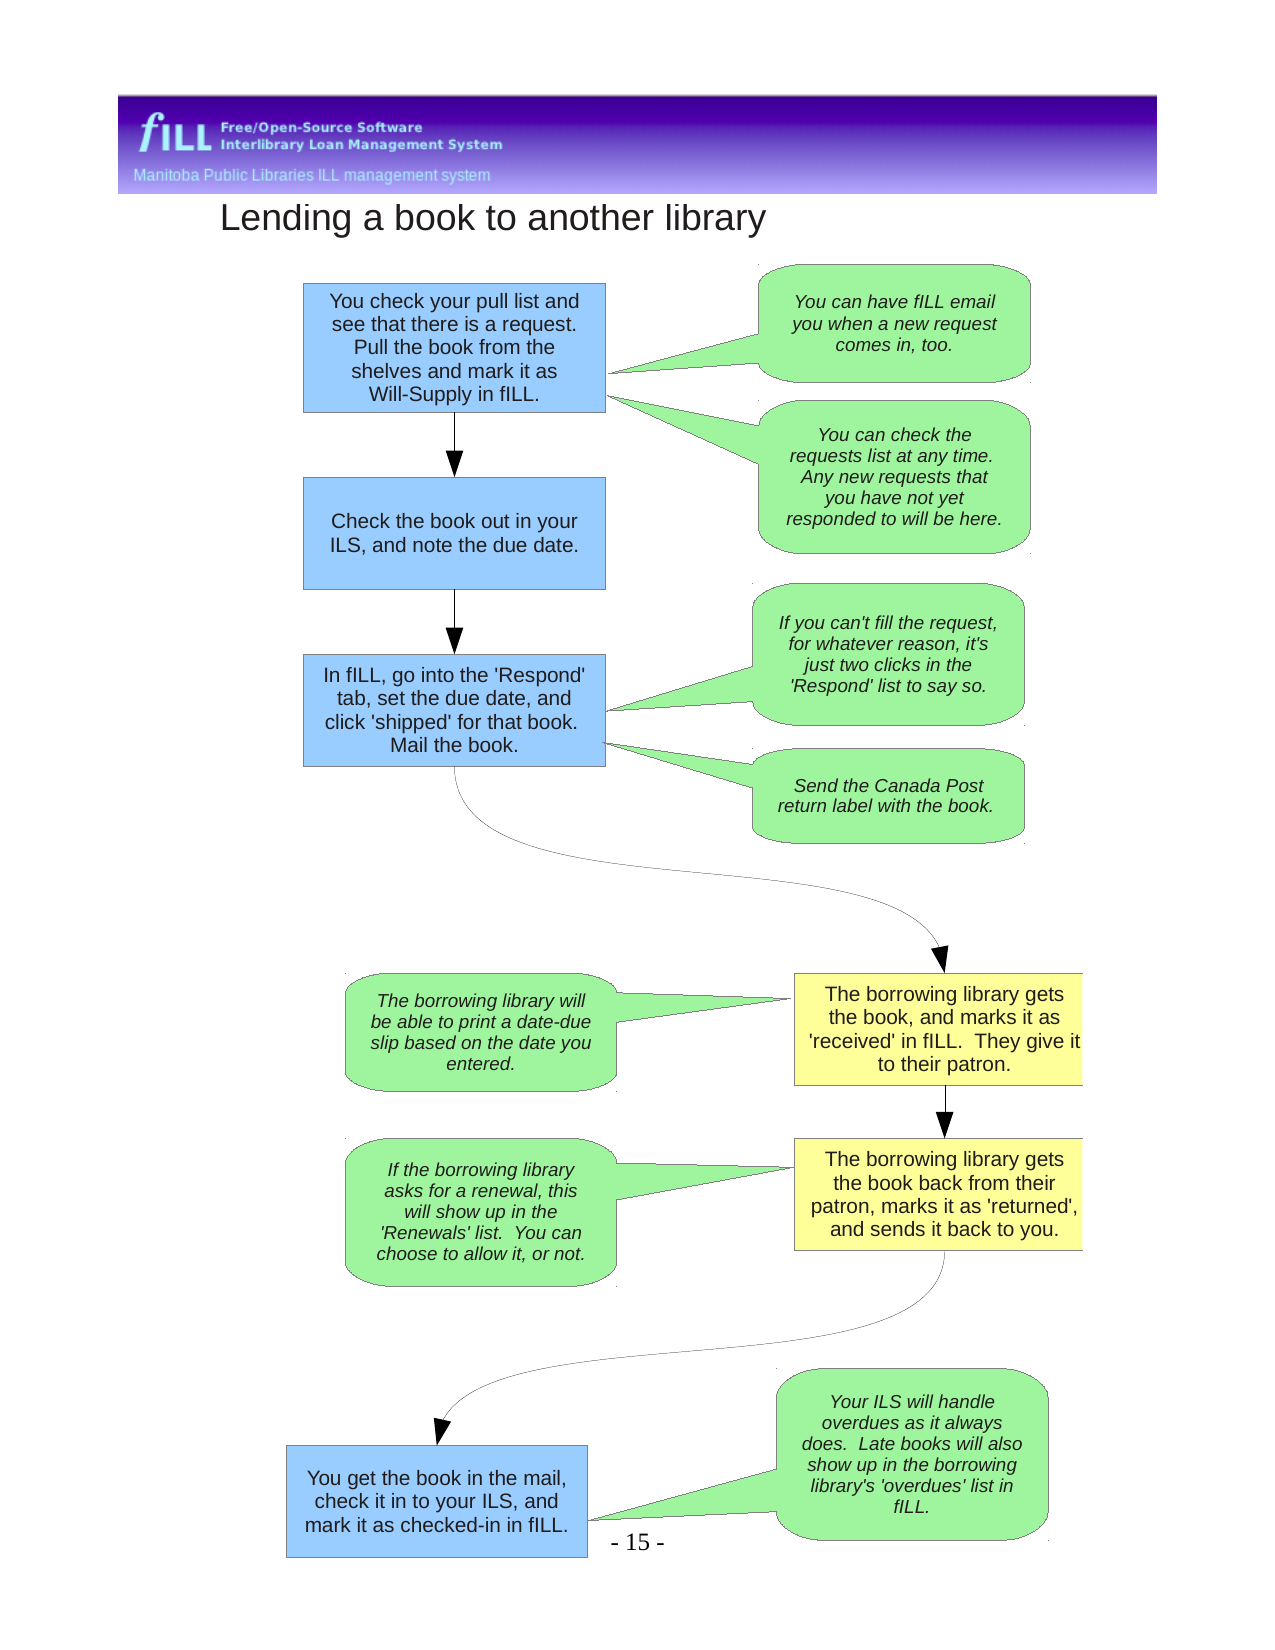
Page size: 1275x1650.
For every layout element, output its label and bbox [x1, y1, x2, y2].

picture [118, 94, 1157, 194]
